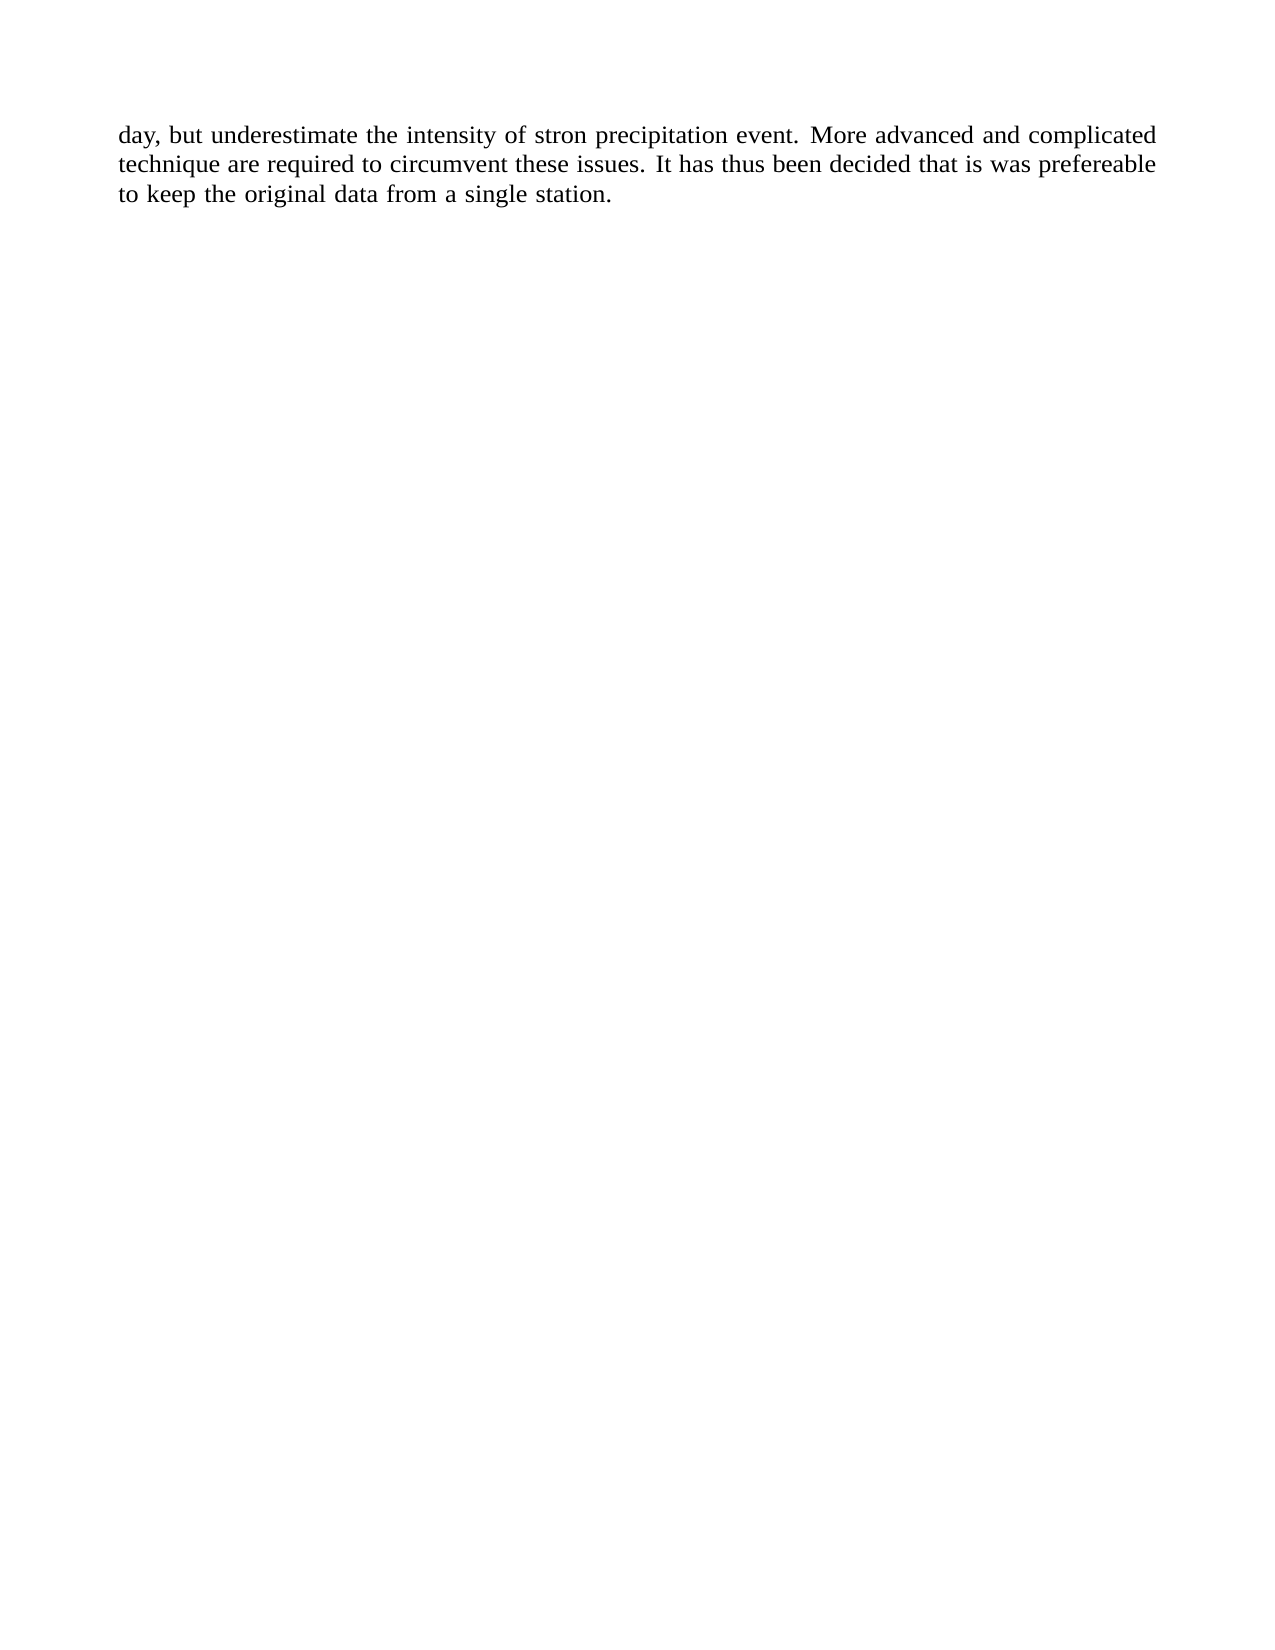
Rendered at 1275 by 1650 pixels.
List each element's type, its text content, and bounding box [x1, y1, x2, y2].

text day, but underestimate the intensity of stron precipitation event. More advanced and complicated technique are required to circumvent these issues. It has thus been decided that is was prefereable to keep the original data from a single station. [118, 120, 1157, 208]
